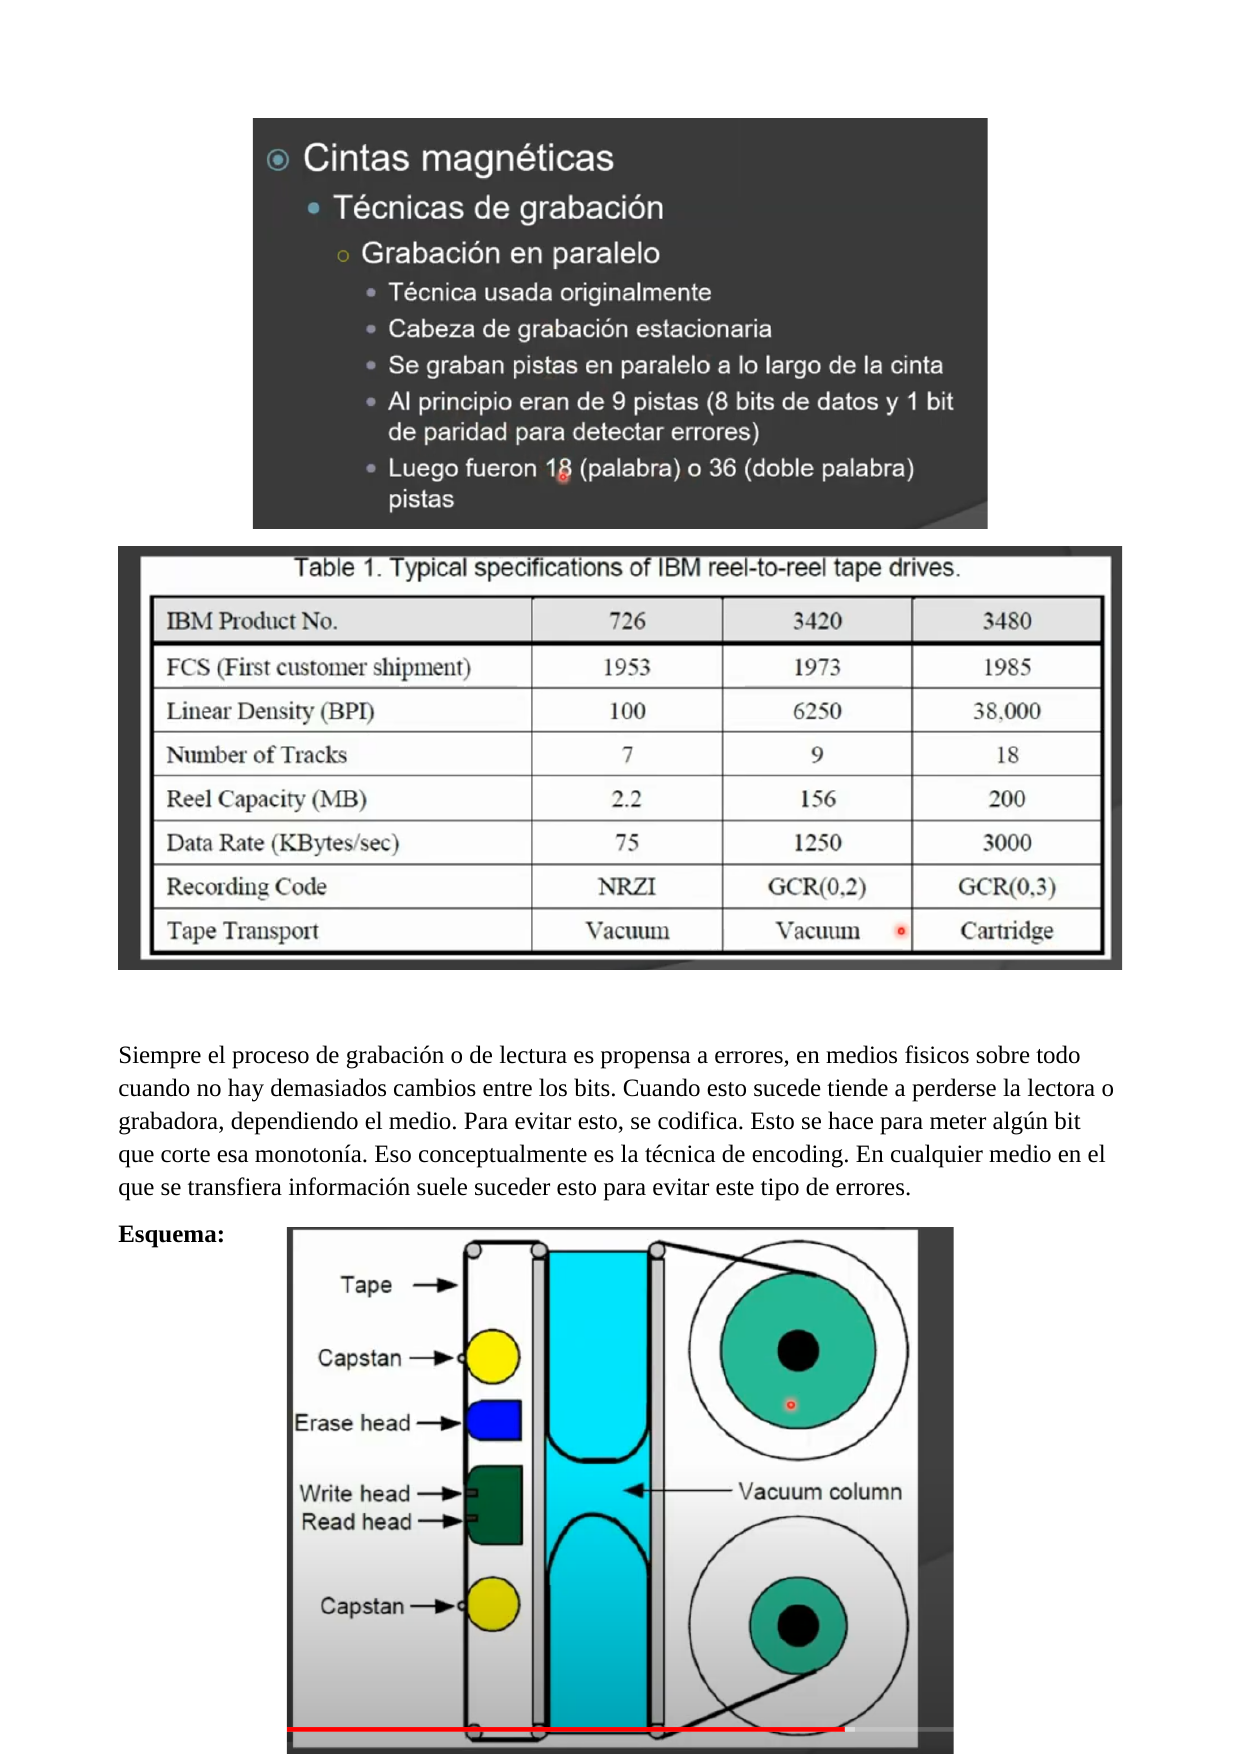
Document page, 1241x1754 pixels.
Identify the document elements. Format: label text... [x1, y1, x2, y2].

text Esquema: [118, 1219, 1122, 1248]
text Siempre el proceso de grabación o de lectura es propensa a errores, en medios fisicos sobre todo cuando no hay demasiados cambios entre los bits. Cuando esto sucede tiende a perderse la lectora o grabadora, dependiendo el medio. Para evitar esto, se codifica. Esto se hace para meter algún bit que corte esa monotonía. Eso conceptualmente es la técnica de encoding. En cualquier medio en el que se transfiera información suele suceder esto para evitar este tipo de errores. [118, 970, 1122, 1201]
picture [286, 1227, 954, 1754]
picture [118, 546, 1123, 970]
picture [252, 118, 988, 529]
